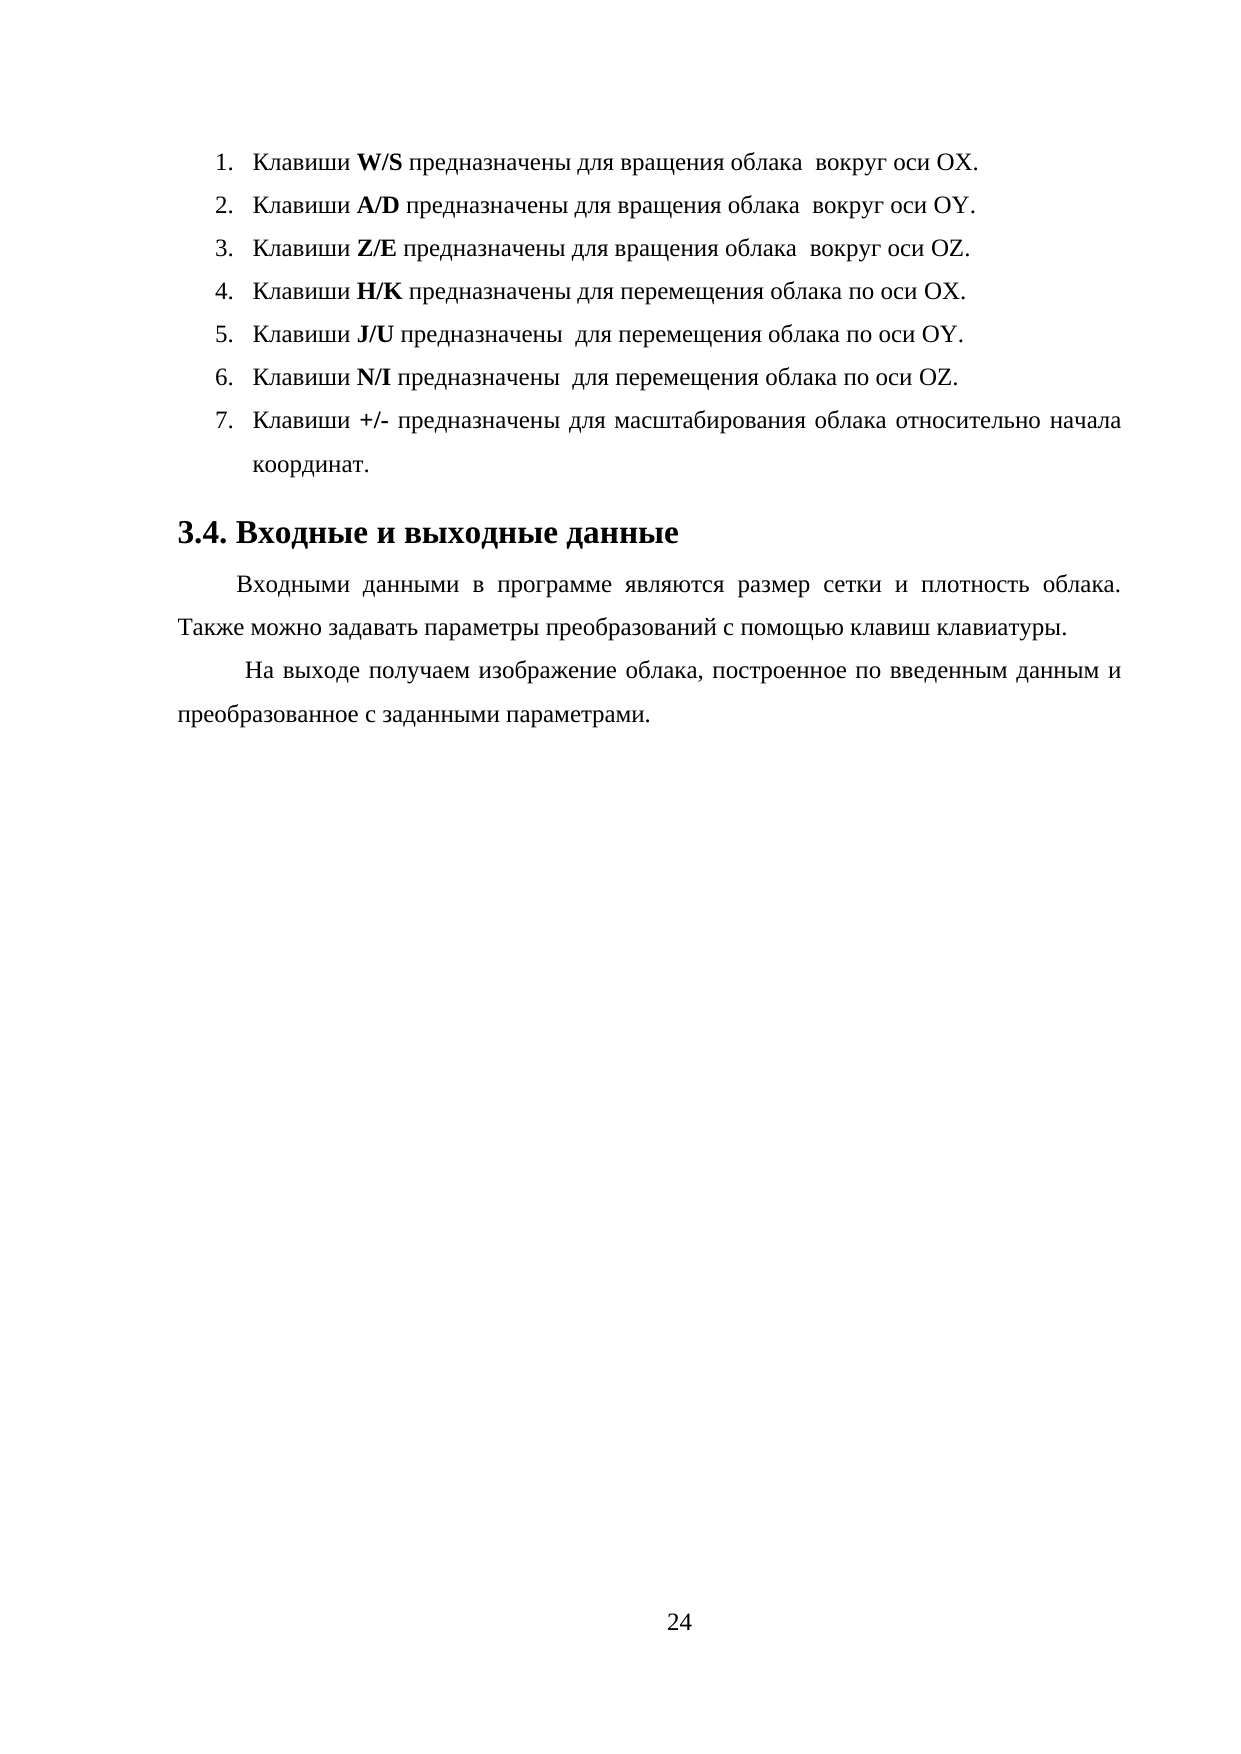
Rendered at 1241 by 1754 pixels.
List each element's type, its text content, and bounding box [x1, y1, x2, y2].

text Входными данными в программе являются размер сетки и плотность облака. Также можно задавать параметры преобразований с помощью клавиш клавиатуры. [177, 569, 1122, 641]
list Клавиши J/U предназначены для перемещения облака по оси OY. [215, 319, 1122, 348]
list Клавиши H/K предназначены для перемещения облака по оси OX. [215, 276, 1122, 305]
list Клавиши W/S предназначены для вращения облака вокруг оси OX. [215, 147, 1122, 176]
text На выходе получаем изображение облака, построенное по введенным данным и преобразованное с заданными параметрами. [177, 656, 1122, 727]
list Клавиши A/D предназначены для вращения облака вокруг оси OY. [215, 190, 1122, 219]
subtitle 3.4. Входные и выходные данные [177, 513, 1122, 551]
list Клавиши +/- предназначены для масштабирования облака относительно начала координат. [215, 406, 1122, 477]
list Клавиши Z/E предназначены для вращения облака вокруг оси OZ. [215, 233, 1122, 262]
list Клавиши N/I предназначены для перемещения облака по оси OZ. [215, 362, 1122, 391]
